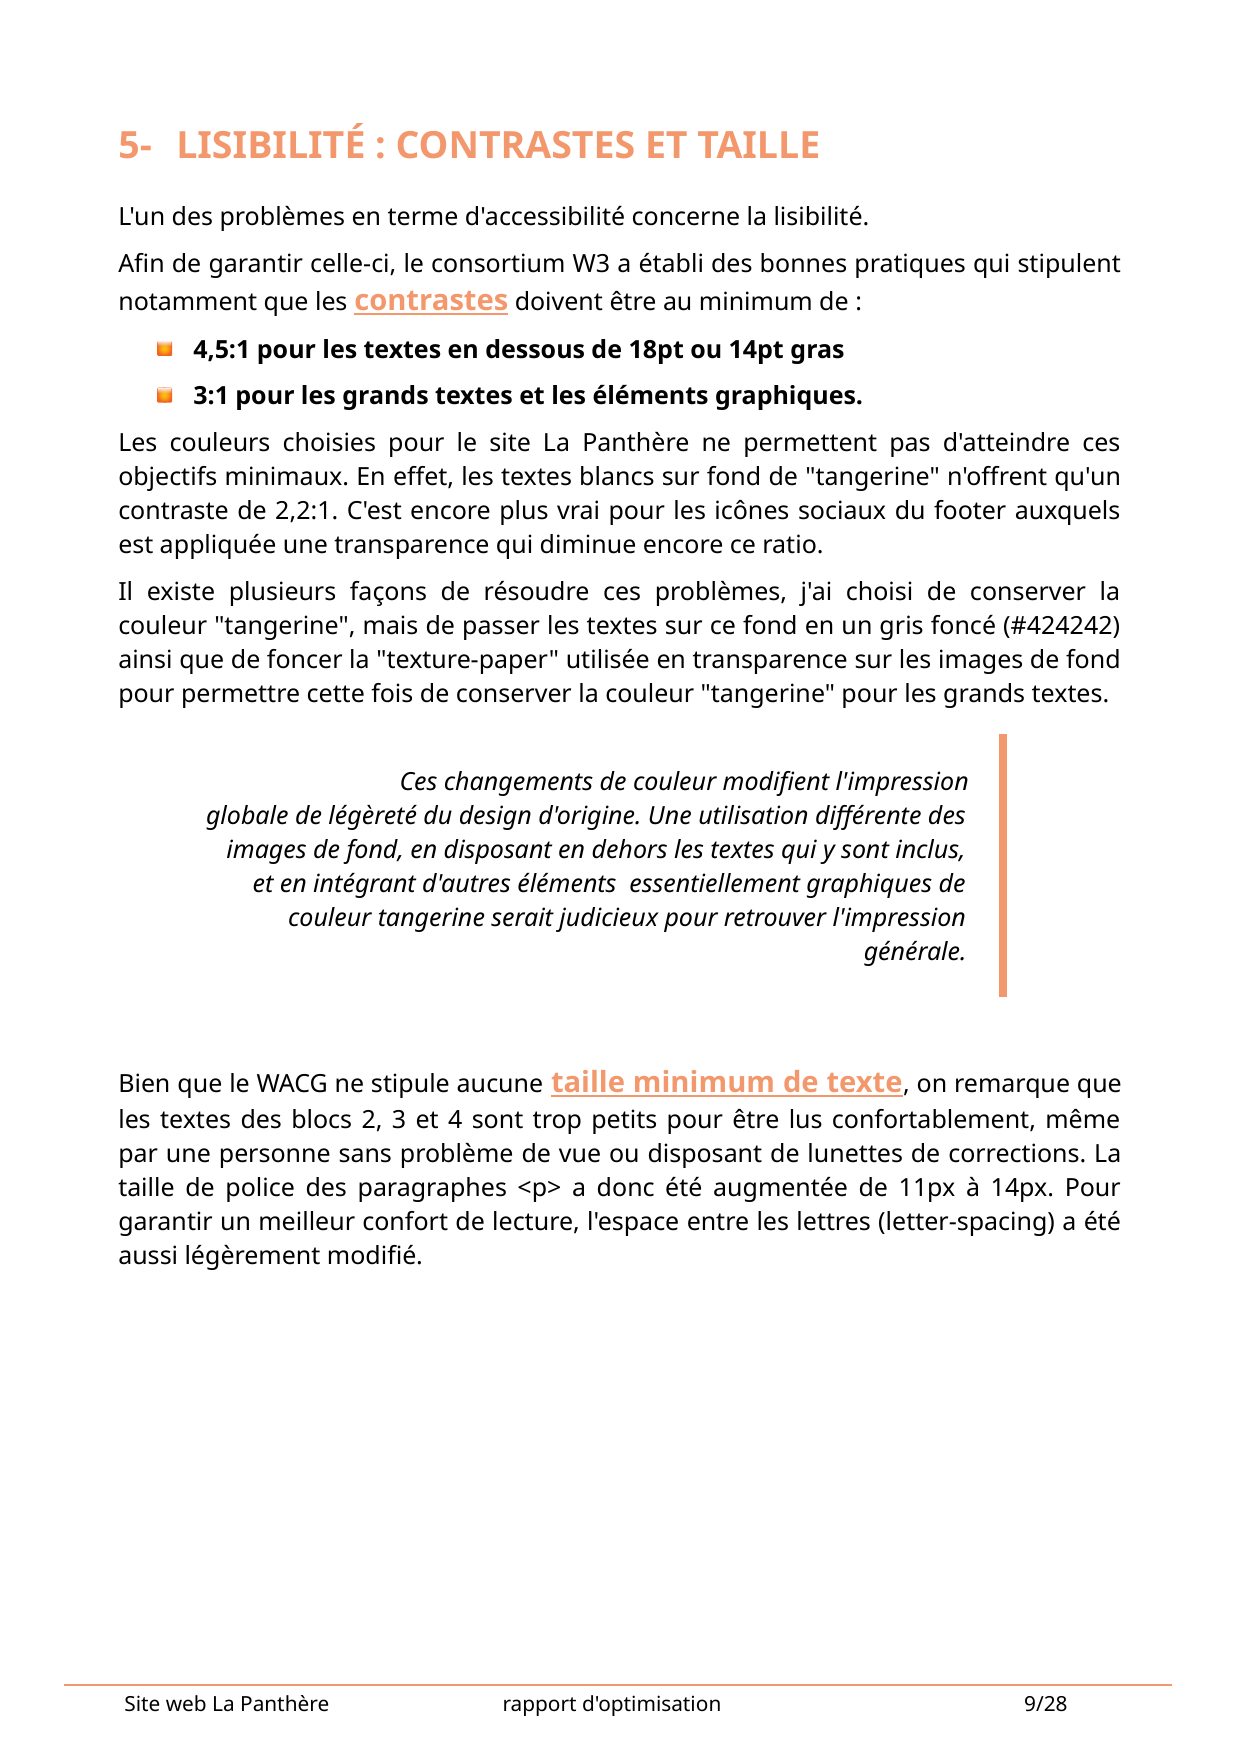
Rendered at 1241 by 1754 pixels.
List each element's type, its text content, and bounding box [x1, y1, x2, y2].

text Afin de garantir celle-ci, le consortium W3 a établi des bonnes pratiques qui stipulent notamment que les contrastes doivent être au minimum de : [118, 245, 1122, 319]
text 5- LISIBILITÉ : CONTRASTES ET TAILLE [118, 118, 1122, 169]
text Il existe plusieurs façons de résoudre ces problèmes, j'ai choisi de conserver la couleur "tangerine", mais de passer les textes sur ce fond en un gris foncé (#424242) ainsi que de foncer la "texture-paper" utilisée en transparence sur les images de fond pour permettre cette fois de conserver la couleur "tangerine" pour les grands textes. [118, 573, 1122, 709]
text Les couleurs choisies pour le site La Panthère ne permettent pas d'atteindre ces objectifs minimaux. En effet, les textes blancs sur fond de "tangerine" n'offrent qu'un contraste de 2,2:1. C'est encore plus vrai pour les icônes sociaux du footer auxquels est appliquée une transparence qui diminue encore ce ratio. [118, 424, 1122, 561]
text Bien que le WACG ne stipule aucune taille minimum de texte, on remarque que les textes des blocs 2, 3 et 4 sont trop petits pour être lus confortablement, même par une personne sans problème de vue ou disposant de lunettes de corrections. La taille de police des paragraphes <p> a donc été augmentée de 11px à 14px. Pour garantir un meilleur confort de lecture, l'espace entre les lettres (letter-spacing) a été aussi légèrement modifié. [118, 1062, 1122, 1272]
list 3:1 pour les grands textes et les éléments graphiques. [156, 378, 1122, 412]
text L'un des problèmes en terme d'accessibilité concerne la lisibilité. [118, 199, 1122, 233]
text Ces changements de couleur modifient l'impression globale de légèreté du design d'origine. Une utilisation différente des images de fond, en disposant en dehors les textes qui y sont inclus, et en intégrant d'autres éléments essentiellement graphiques de couleur tangerine serait judicieux pour retrouver l'impression générale. [174, 734, 999, 997]
list 4,5:1 pour les textes en dessous de 18pt ou 14pt gras [156, 331, 1122, 366]
